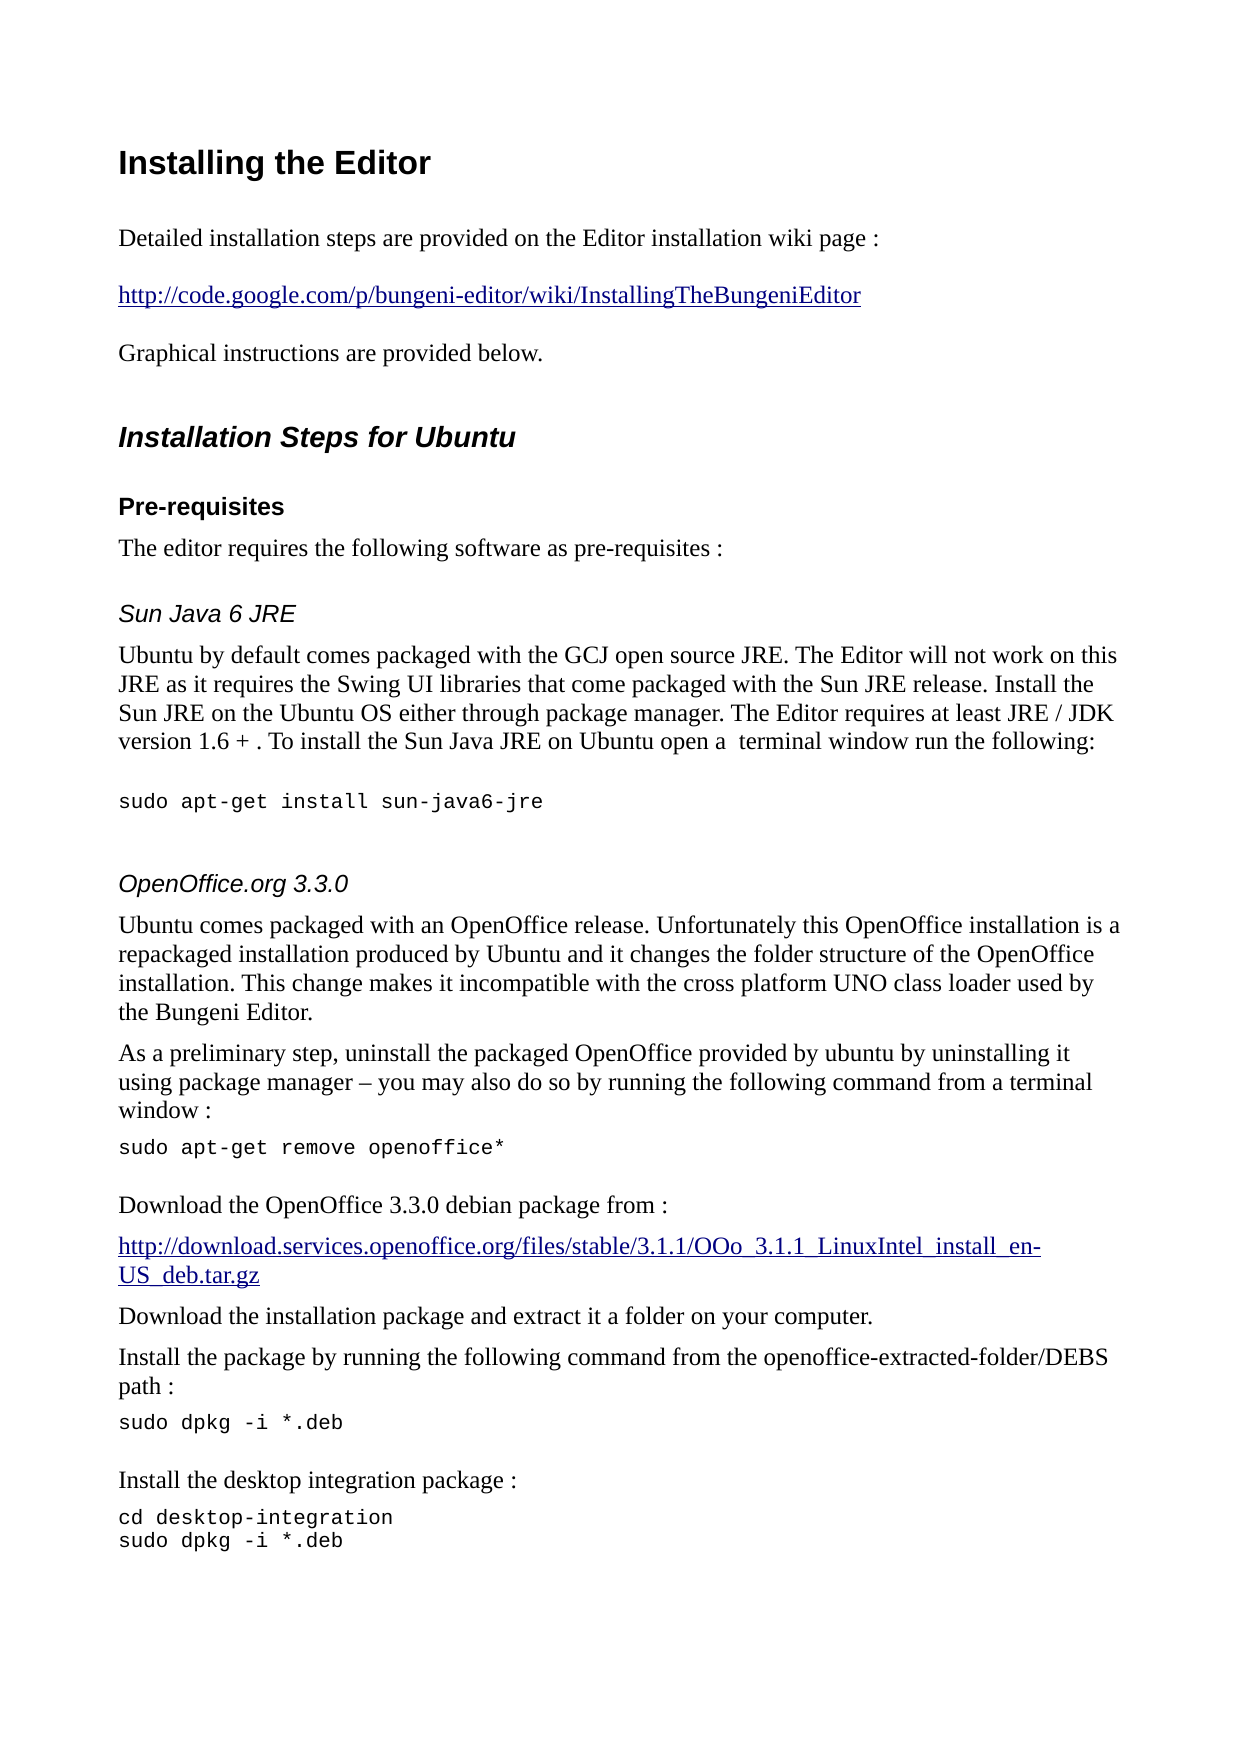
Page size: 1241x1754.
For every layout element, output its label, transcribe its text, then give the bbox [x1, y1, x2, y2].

text sudo apt-get install sun-java6-jre [118, 768, 1122, 815]
text sudo dpkg -i *.deb [118, 1530, 1122, 1554]
text http://code.google.com/p/bungeni-editor/wiki/InstallingTheBungeniEditor [118, 281, 1122, 309]
text Ubuntu comes packaged with an OpenOffice release. Unfortunately this OpenOffice installation is a repackaged installation produced by Ubuntu and it changes the folder structure of the OpenOffice installation. This change makes it incompatible with the cross platform UNO class loader used by the Bungeni Editor. [118, 910, 1122, 1025]
text http://download.services.openoffice.org/files/stable/3.1.1/OOo_3.1.1_LinuxIntel_install_en-US_deb.tar.gz [118, 1231, 1122, 1288]
subtitle Installation Steps for Ubuntu [118, 421, 1122, 454]
subtitle Installing the Editor [118, 143, 1122, 182]
text Download the OpenOffice 3.3.0 debian package from : [118, 1190, 1122, 1218]
text Graphical instructions are provided below. [118, 338, 1122, 367]
text Download the installation package and extract it a folder on your computer. [118, 1301, 1122, 1330]
subtitle Pre-requisites [118, 492, 1122, 520]
text Ubuntu by default comes packaged with the GCJ open source JRE. The Editor will not work on this JRE as it requires the Swing UI libraries that come packaged with the Sun JRE release. Install the Sun JRE on the Ubuntu OS either through package manager. The Editor requires at least JRE / JDK version 1.6 + . To install the Sun Java JRE on Ubuntu open a terminal window run the following: [118, 640, 1122, 755]
subtitle OpenOffice.org 3.3.0 [118, 869, 1122, 898]
text sudo apt-get remove openoffice* [118, 1137, 1122, 1160]
text cd desktop-integration [118, 1507, 1122, 1530]
text sudo dpkg -i *.deb [118, 1412, 1122, 1436]
text The editor requires the following software as pre-requisites : [118, 533, 1122, 562]
subtitle Sun Java 6 JRE [118, 599, 1122, 628]
text Detailed installation steps are provided on the Editor installation wiki page : [118, 223, 1122, 252]
text Install the package by running the following command from the openoffice-extracted-folder/DEBS path : [118, 1342, 1122, 1400]
text As a preliminary step, uninstall the packaged OpenOffice provided by ubuntu by uninstalling it using package manager – you may also do so by running the following command from a terminal window : [118, 1038, 1122, 1124]
text Install the desktop integration package : [118, 1465, 1122, 1494]
